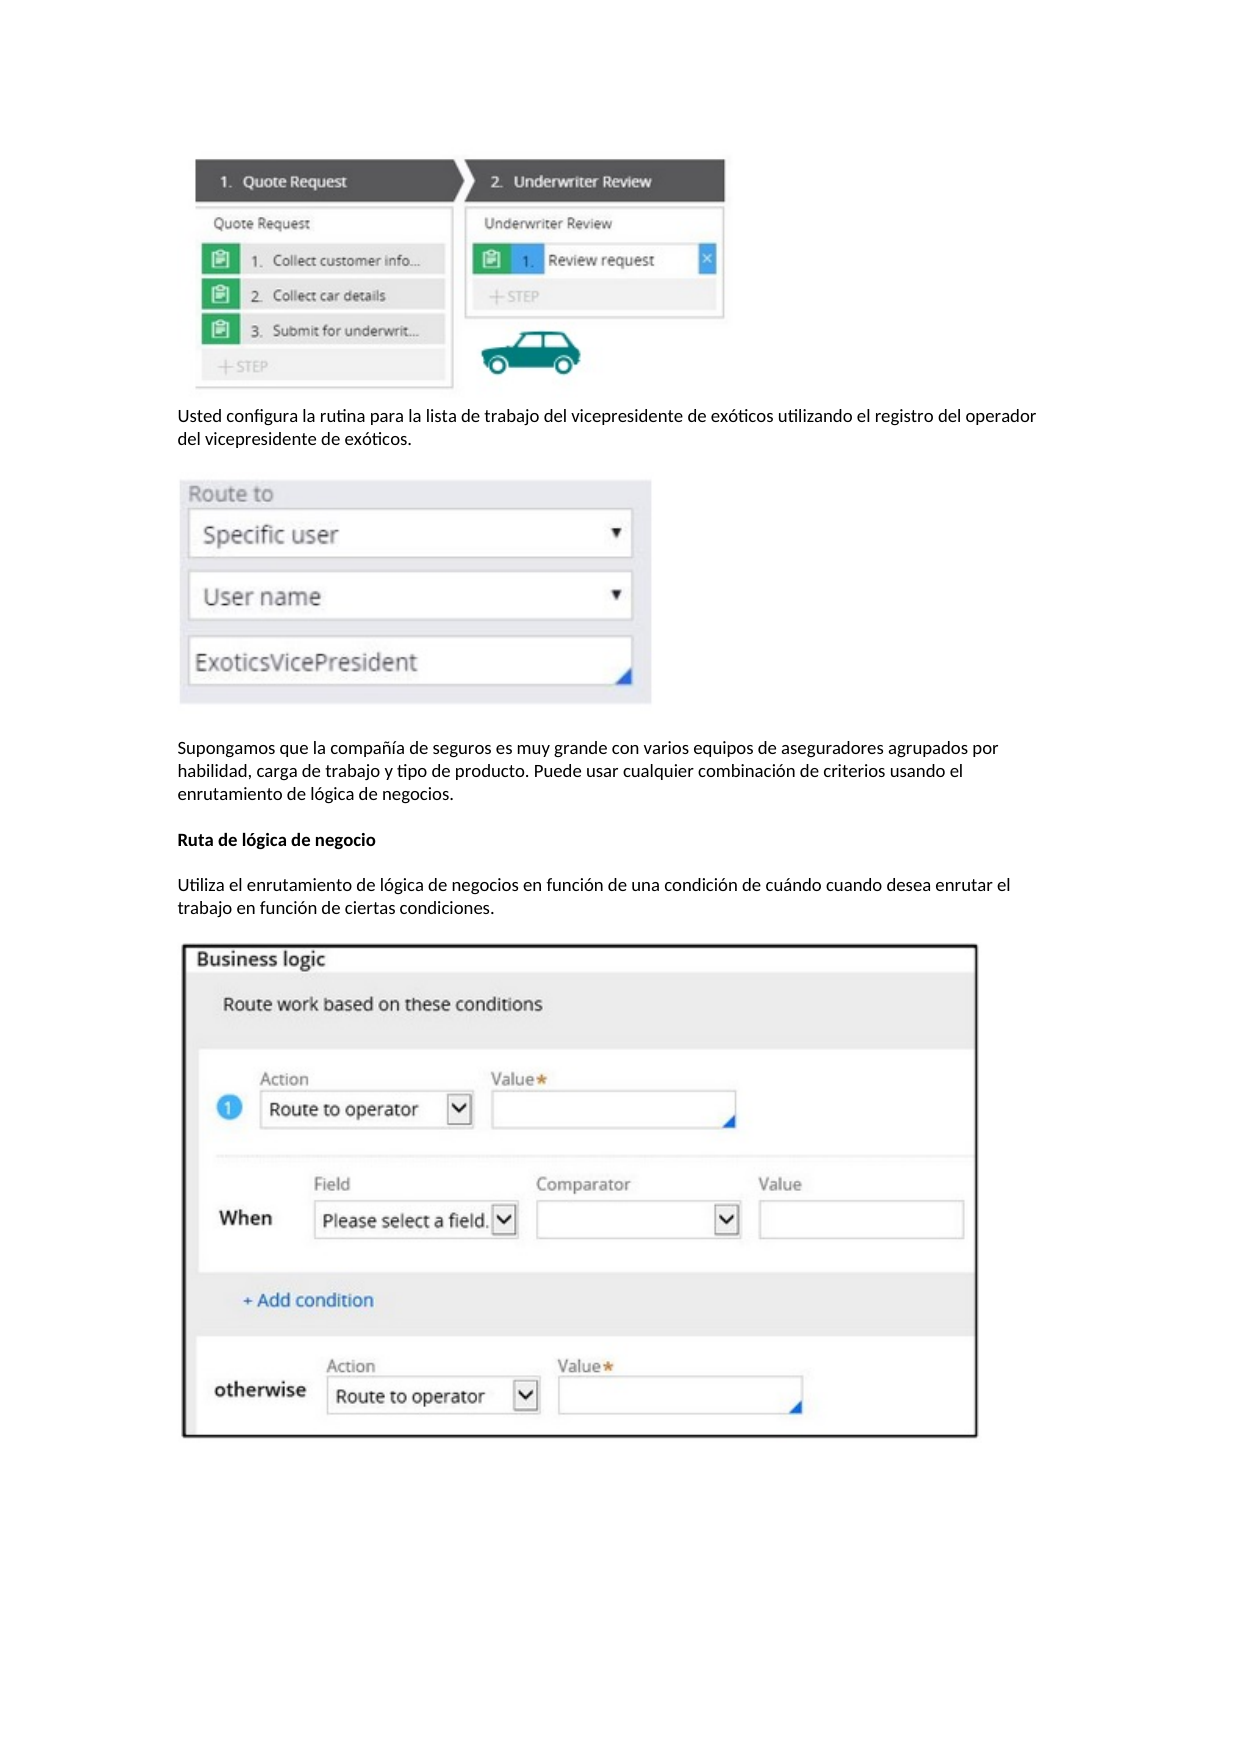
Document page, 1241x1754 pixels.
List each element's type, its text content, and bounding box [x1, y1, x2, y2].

text Supongamos que la compañía de seguros es muy grande con varios equipos de aseguradores agrupados por habilidad, carga de trabajo y tipo de producto. Puede usar cualquier combinación de criterios usando el enrutamiento de lógica de negocios. [177, 736, 1063, 805]
text Usted configura la rutina para la lista de trabajo del vicepresidente de exóticos utilizando el registro del operador del vicepresidente de exóticos. [177, 404, 1063, 450]
picture [177, 942, 982, 1443]
text Utiliza el enrutamiento de lógica de negocios en función de una condición de cuándo cuando desea enrutar el trabajo en función de ciertas condiciones. [177, 874, 1063, 919]
text Ruta de lógica de negocio [177, 828, 1063, 851]
picture [177, 147, 734, 404]
picture [177, 472, 660, 714]
